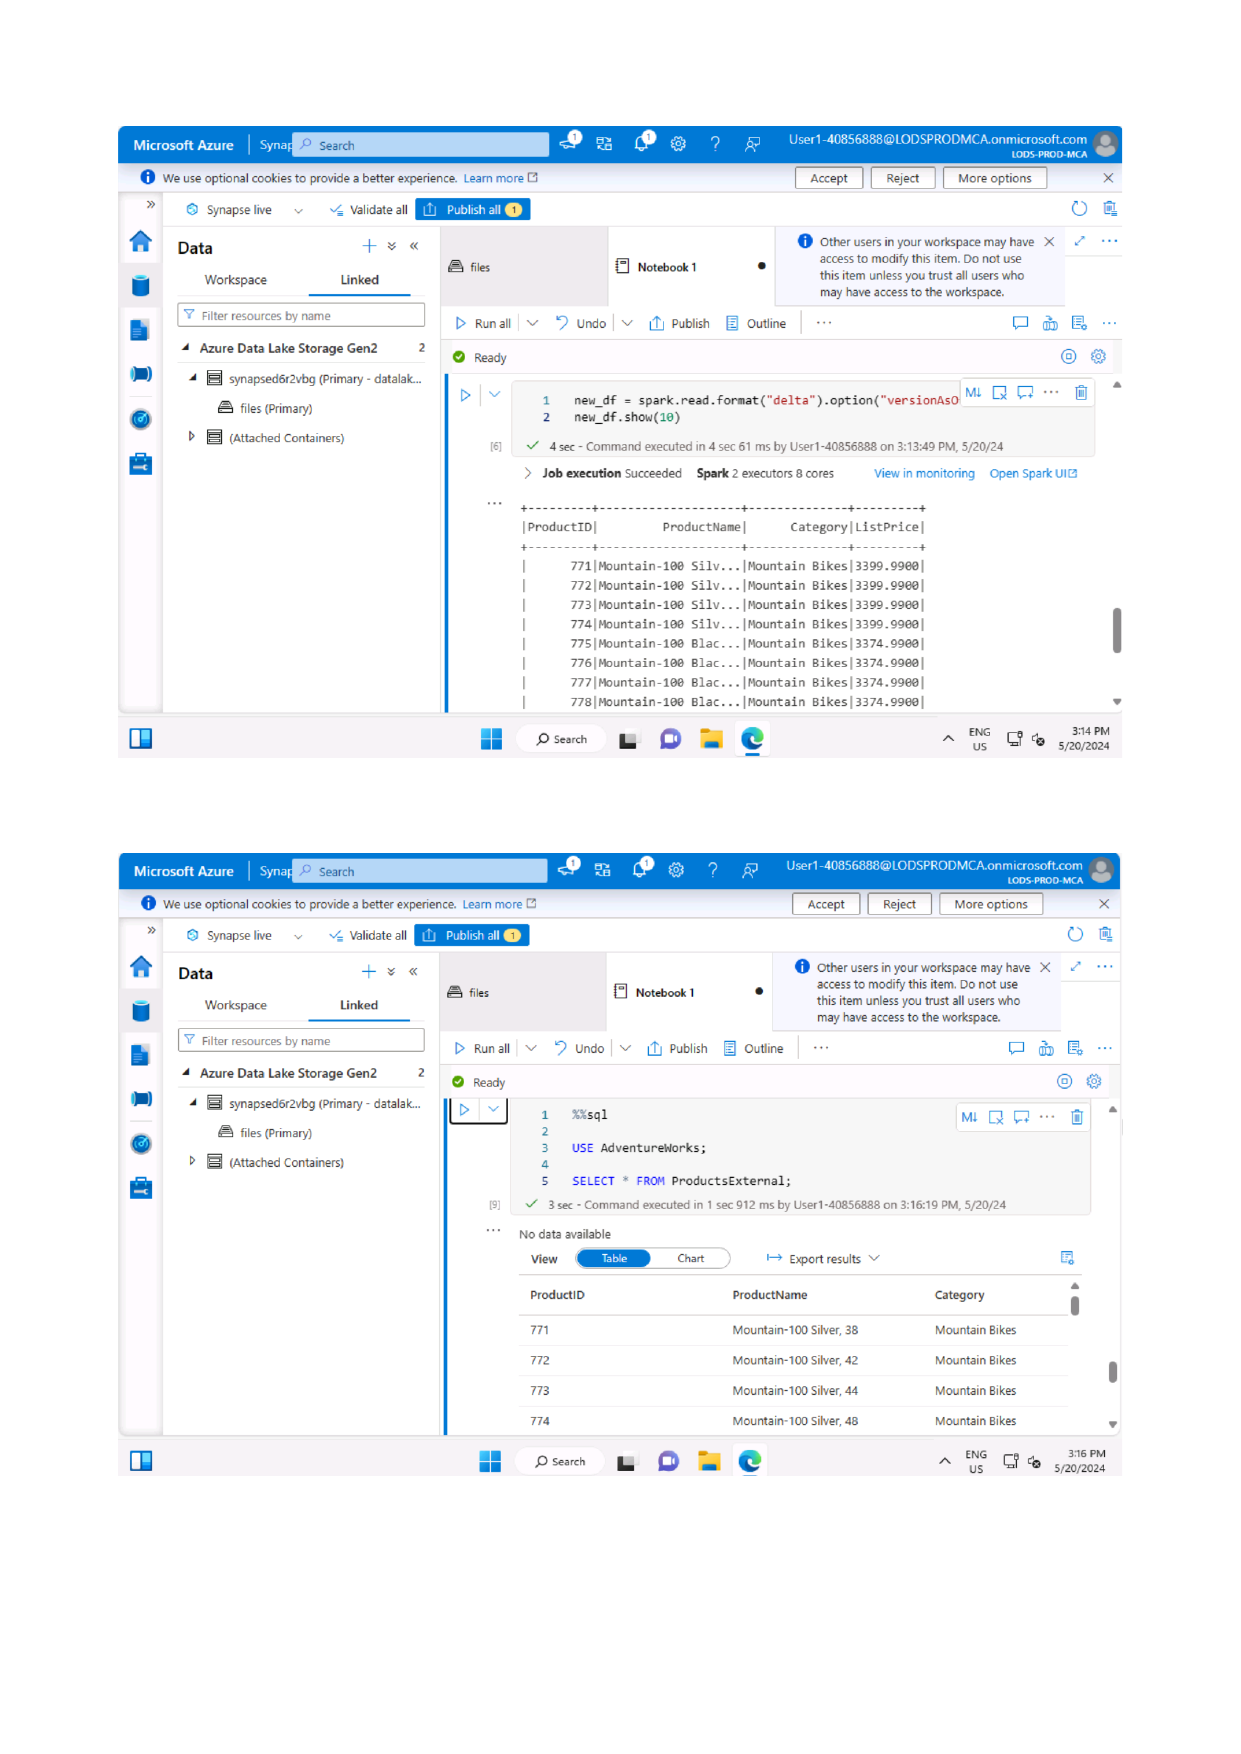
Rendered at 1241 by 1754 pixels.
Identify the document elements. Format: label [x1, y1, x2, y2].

picture [118, 126, 1123, 758]
picture [118, 853, 1123, 1476]
